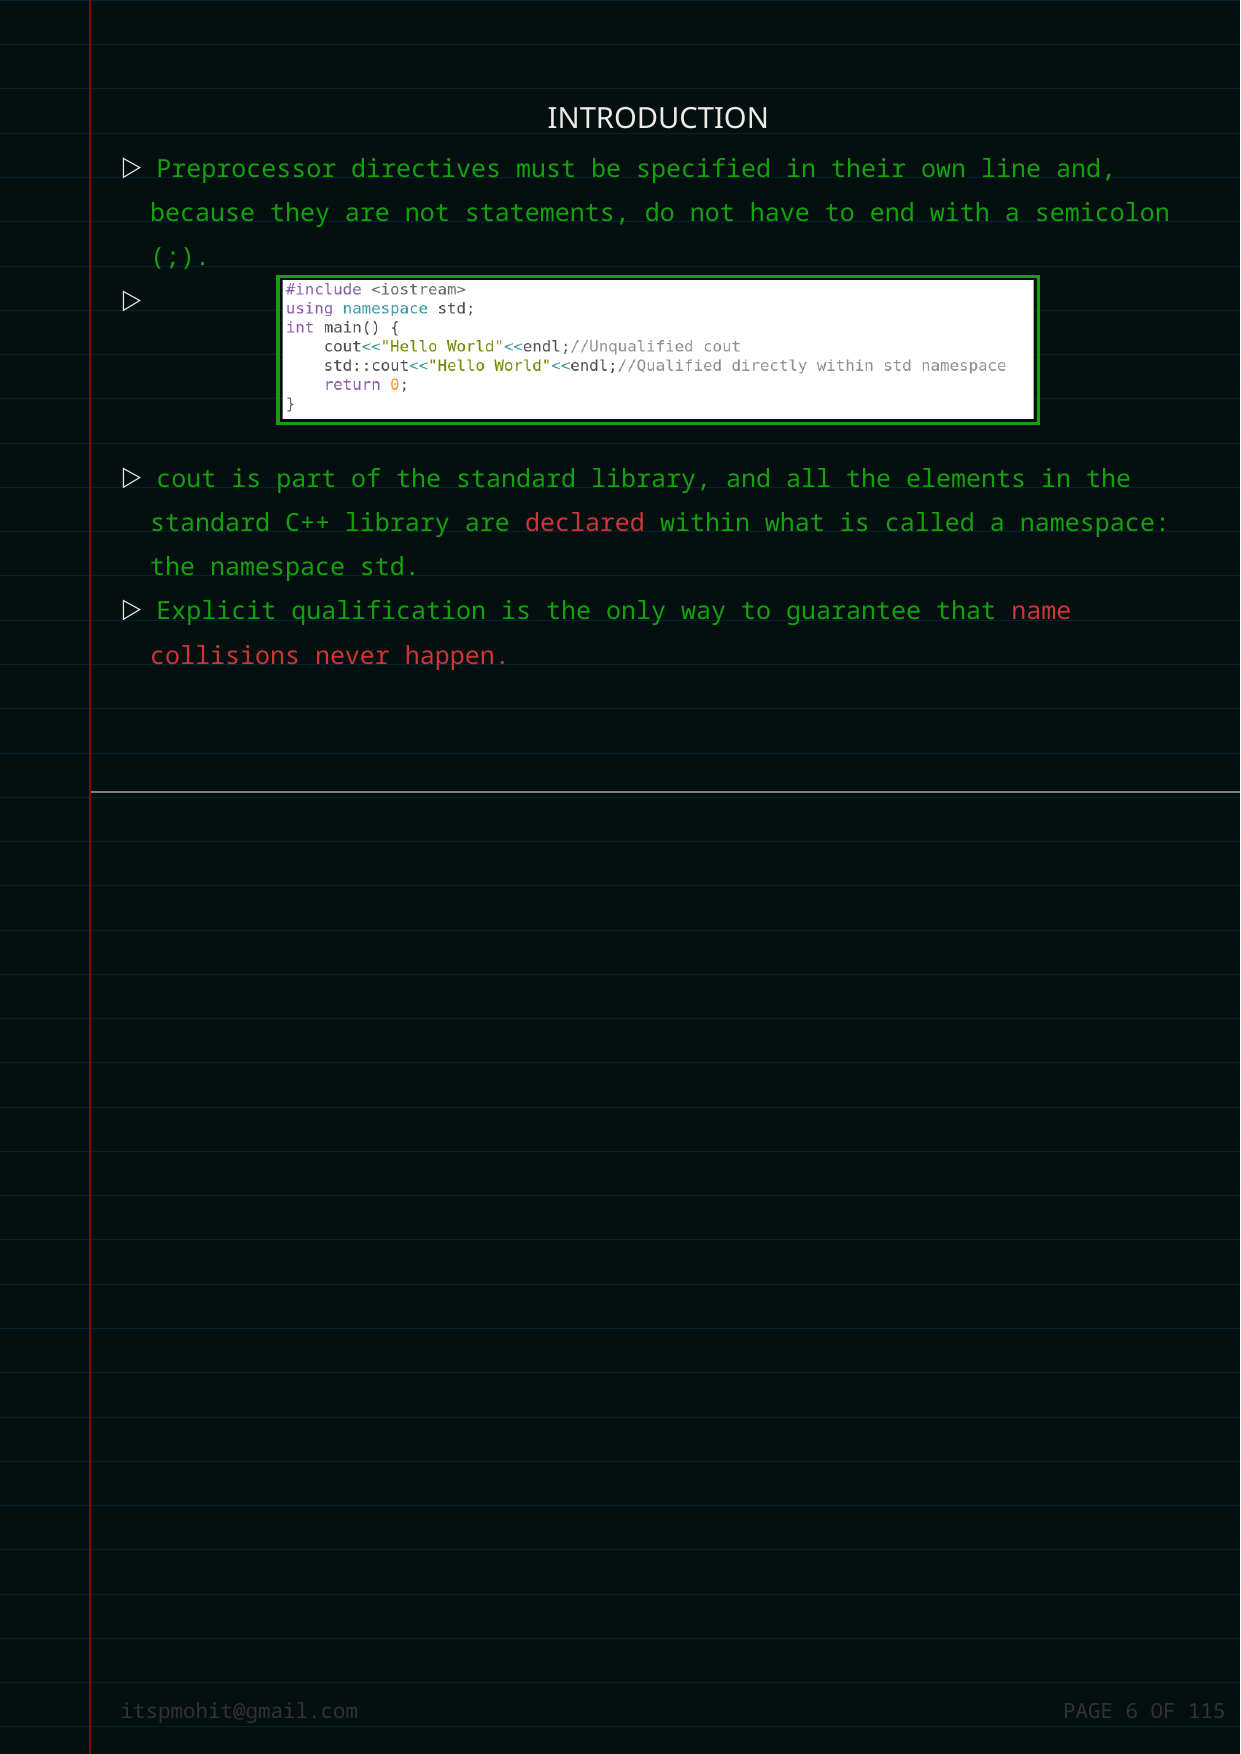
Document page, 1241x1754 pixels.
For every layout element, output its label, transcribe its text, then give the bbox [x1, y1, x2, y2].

list Preprocessor directives must be specified in their own line and, because they are not statements, do not have to end with a semicolon (;). [120, 142, 1196, 274]
list Explicit qualification is the only way to guarantee that name collisions never happen. [120, 584, 1196, 761]
picture [282, 280, 1034, 419]
list cout is part of the standard library, and all the elements in the standard C++ library are declared within what is called a namespace: the namespace std. [120, 452, 1196, 584]
subtitle introduction [120, 97, 1196, 142]
